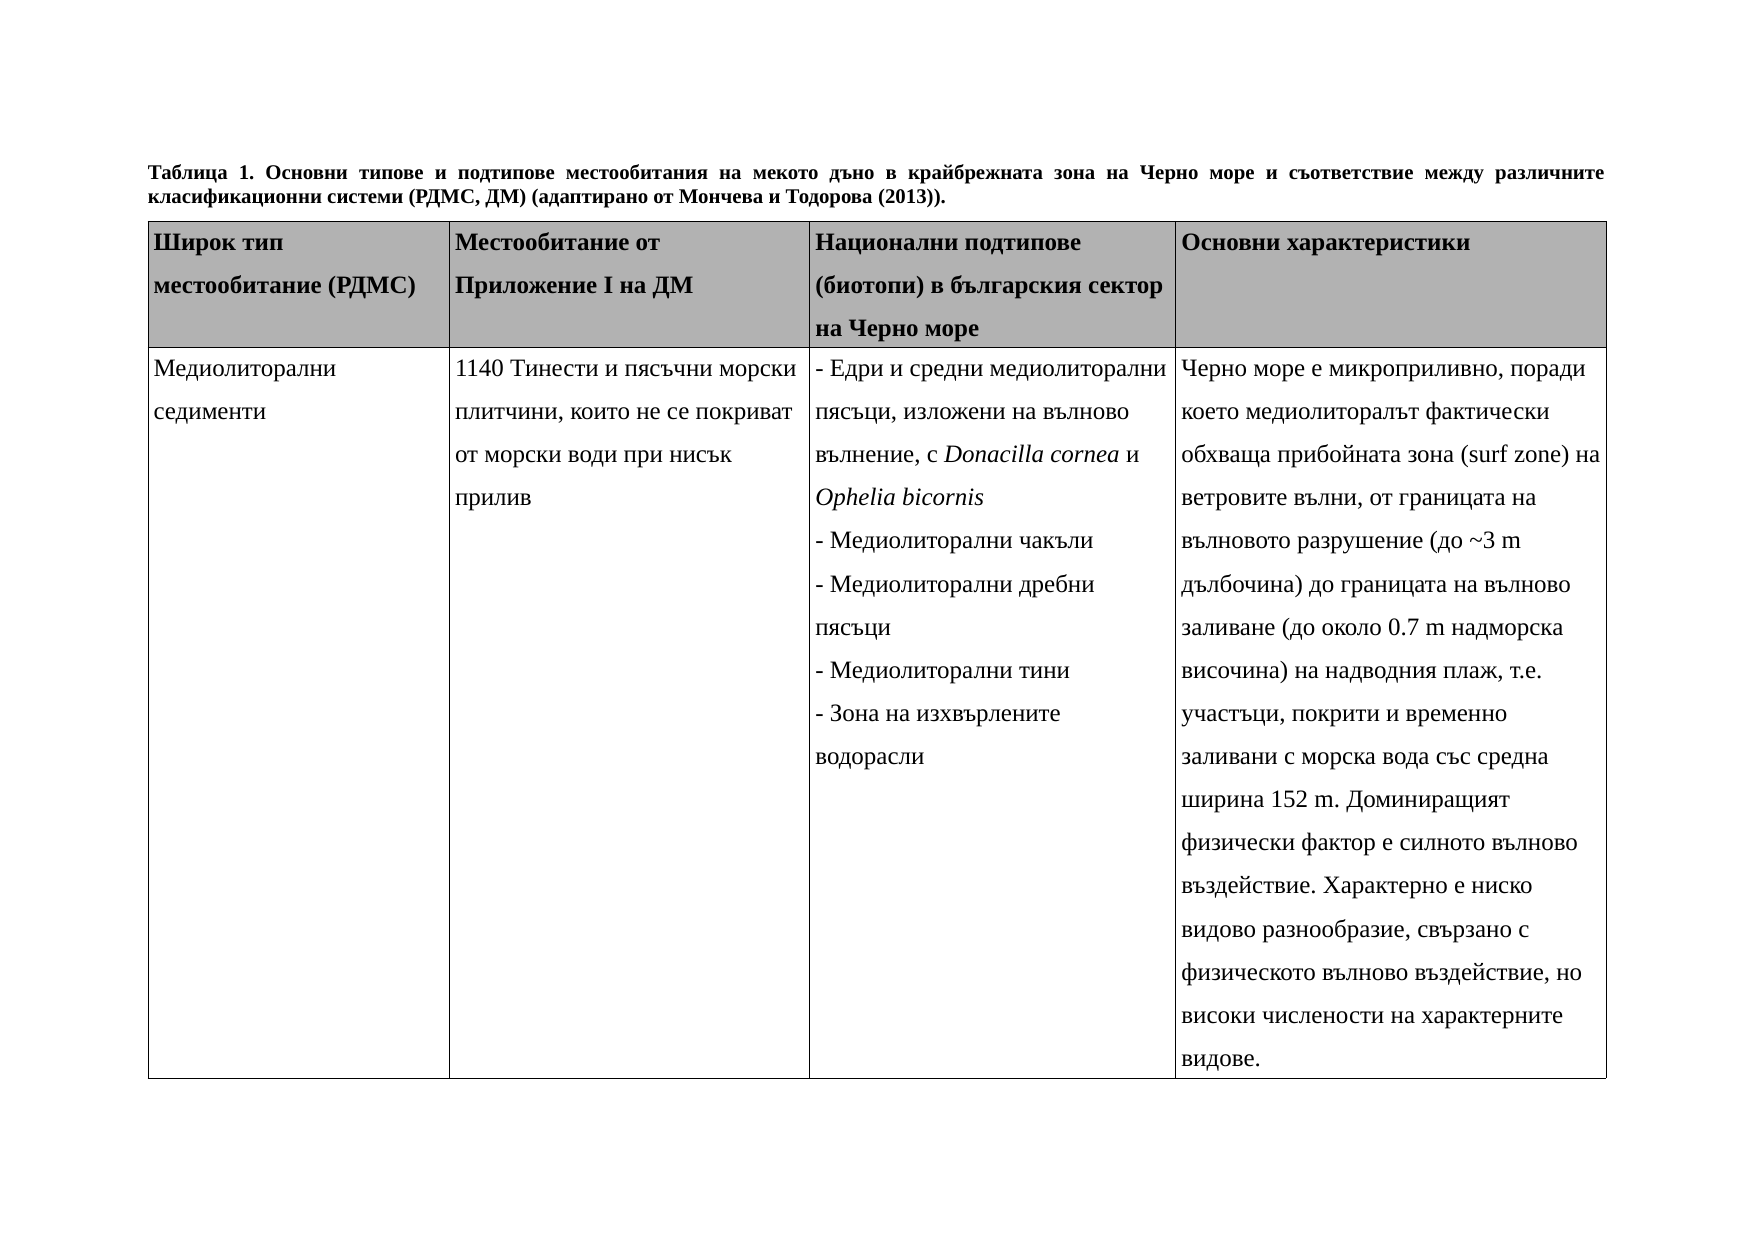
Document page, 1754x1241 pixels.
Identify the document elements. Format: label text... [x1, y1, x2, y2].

table_header Местообитание от Приложение I на ДМ [450, 222, 809, 347]
table_header Основни характеристики [1176, 222, 1606, 347]
table_cell 1140 Тинести и пясъчни морски плитчини, които не се покриват от морски води при нисък прилив [450, 348, 809, 1078]
text Таблица 1. Основни типове и подтипове местообитания на мекото дъно в крайбрежната зона на Черно море и съответствие между различните класификационни системи (РДМС, ДМ) (адаптирано от Мончева и Тодорова (2013)). [148, 160, 1606, 208]
table_cell Черно море е микроприливно, поради което медиолиторалът фактически обхваща прибойната зона (surf zone) на ветровите вълни, от границата на вълновото разрушение (до ~3 m дълбочина) до границата на вълново заливане (до около 0.7 m надморска височина) на надводния плаж, т.е. участъци, покрити и временно заливани с морска вода със средна ширина 152 m. Доминиращият физически фактор е силното вълново въздействие. Характерно е ниско видово разнообразие, свързано с физическото вълново въздействие, но високи числености на характерните видове. [1176, 348, 1606, 1078]
table_header Широк тип местообитание (РДМС) [149, 222, 449, 347]
table_cell - Едри и средни медиолиторални пясъци, изложени на вълново вълнение, с Donacilla cornea и Ophelia bicornis - Медиолиторални чакъли - Медиолиторални дребни пясъци - Медиолиторални тини - Зона на изхвърлените водорасли [810, 348, 1175, 1078]
table_header Национални подтипове (биотопи) в българския сектор на Черно море [810, 222, 1175, 347]
table_cell Медиолиторални седименти [149, 348, 449, 1078]
